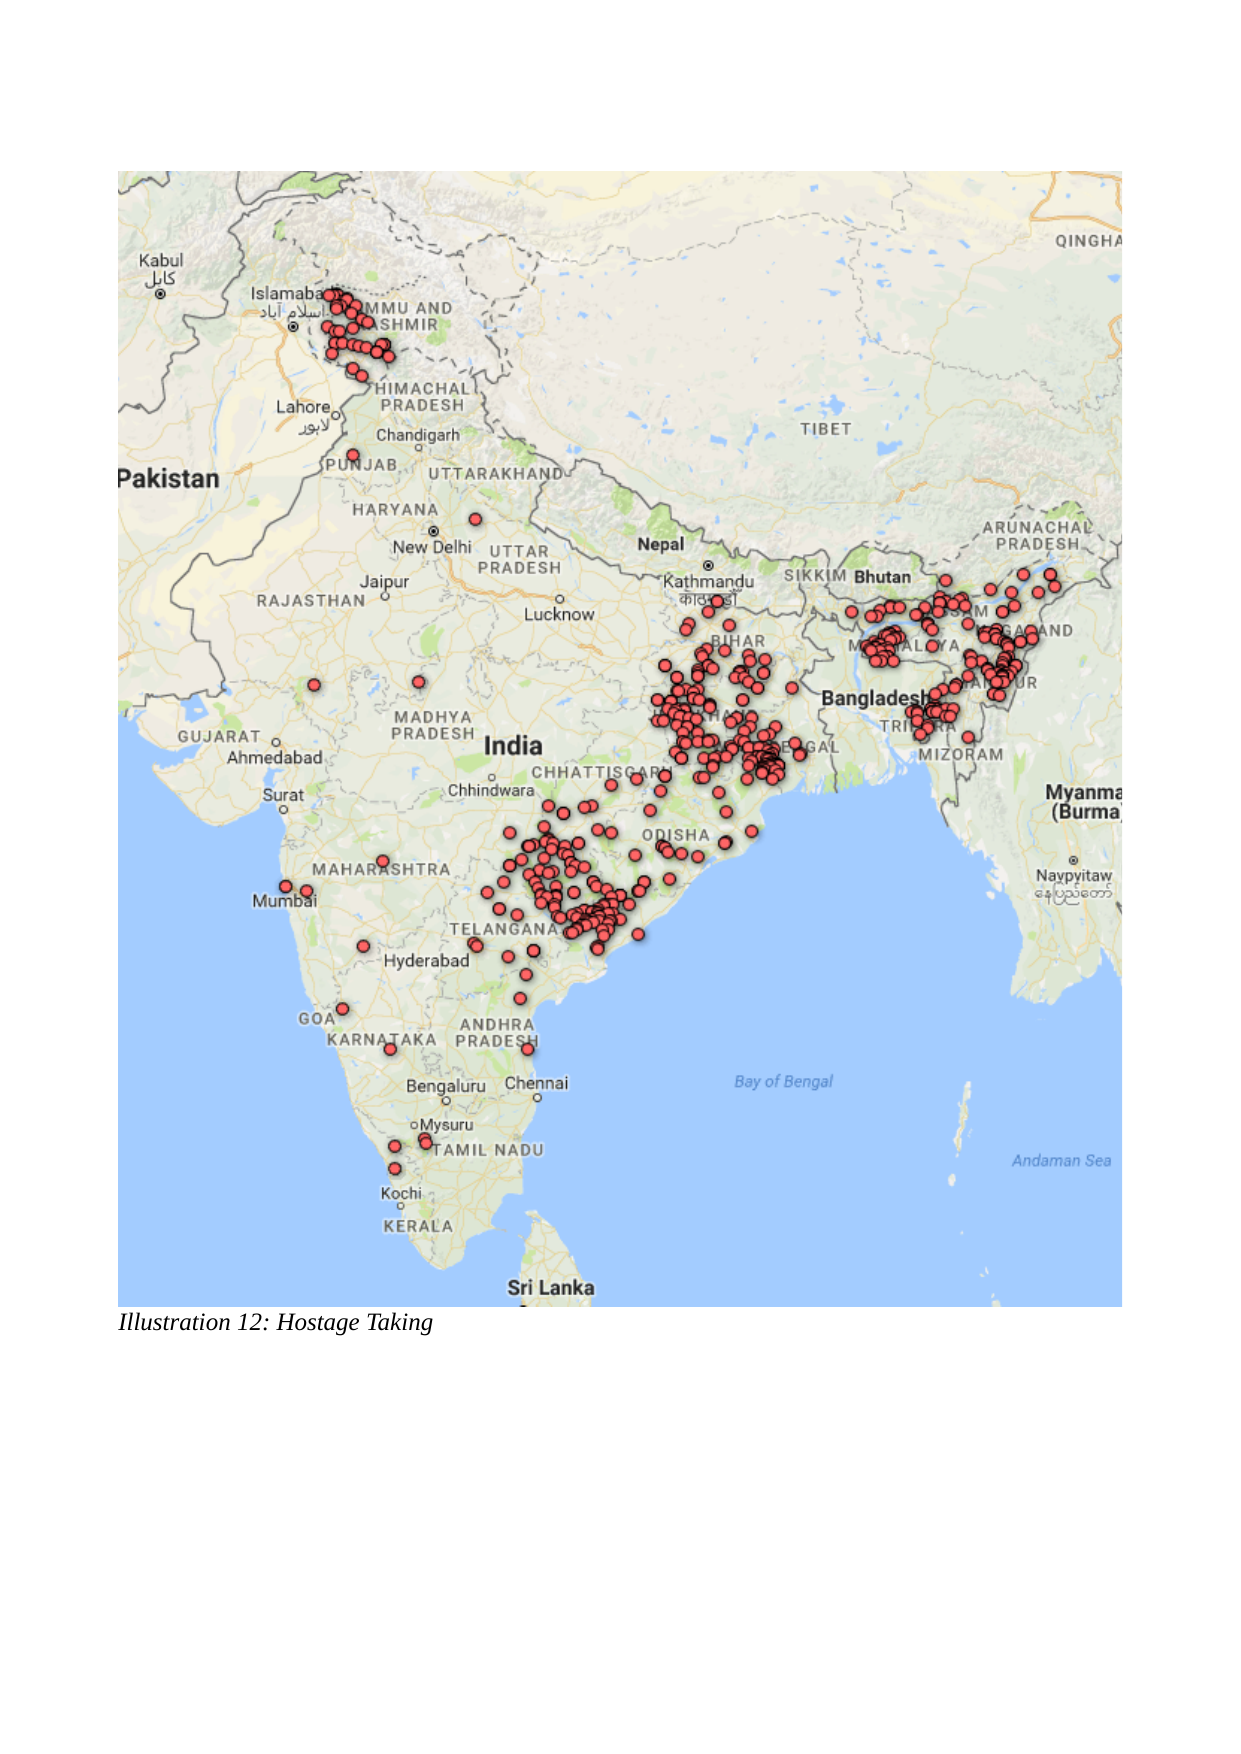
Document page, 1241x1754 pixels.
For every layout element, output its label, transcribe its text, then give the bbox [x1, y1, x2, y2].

text Illustration 12: Hostage Taking [118, 1307, 1122, 1336]
picture [118, 171, 1123, 1307]
